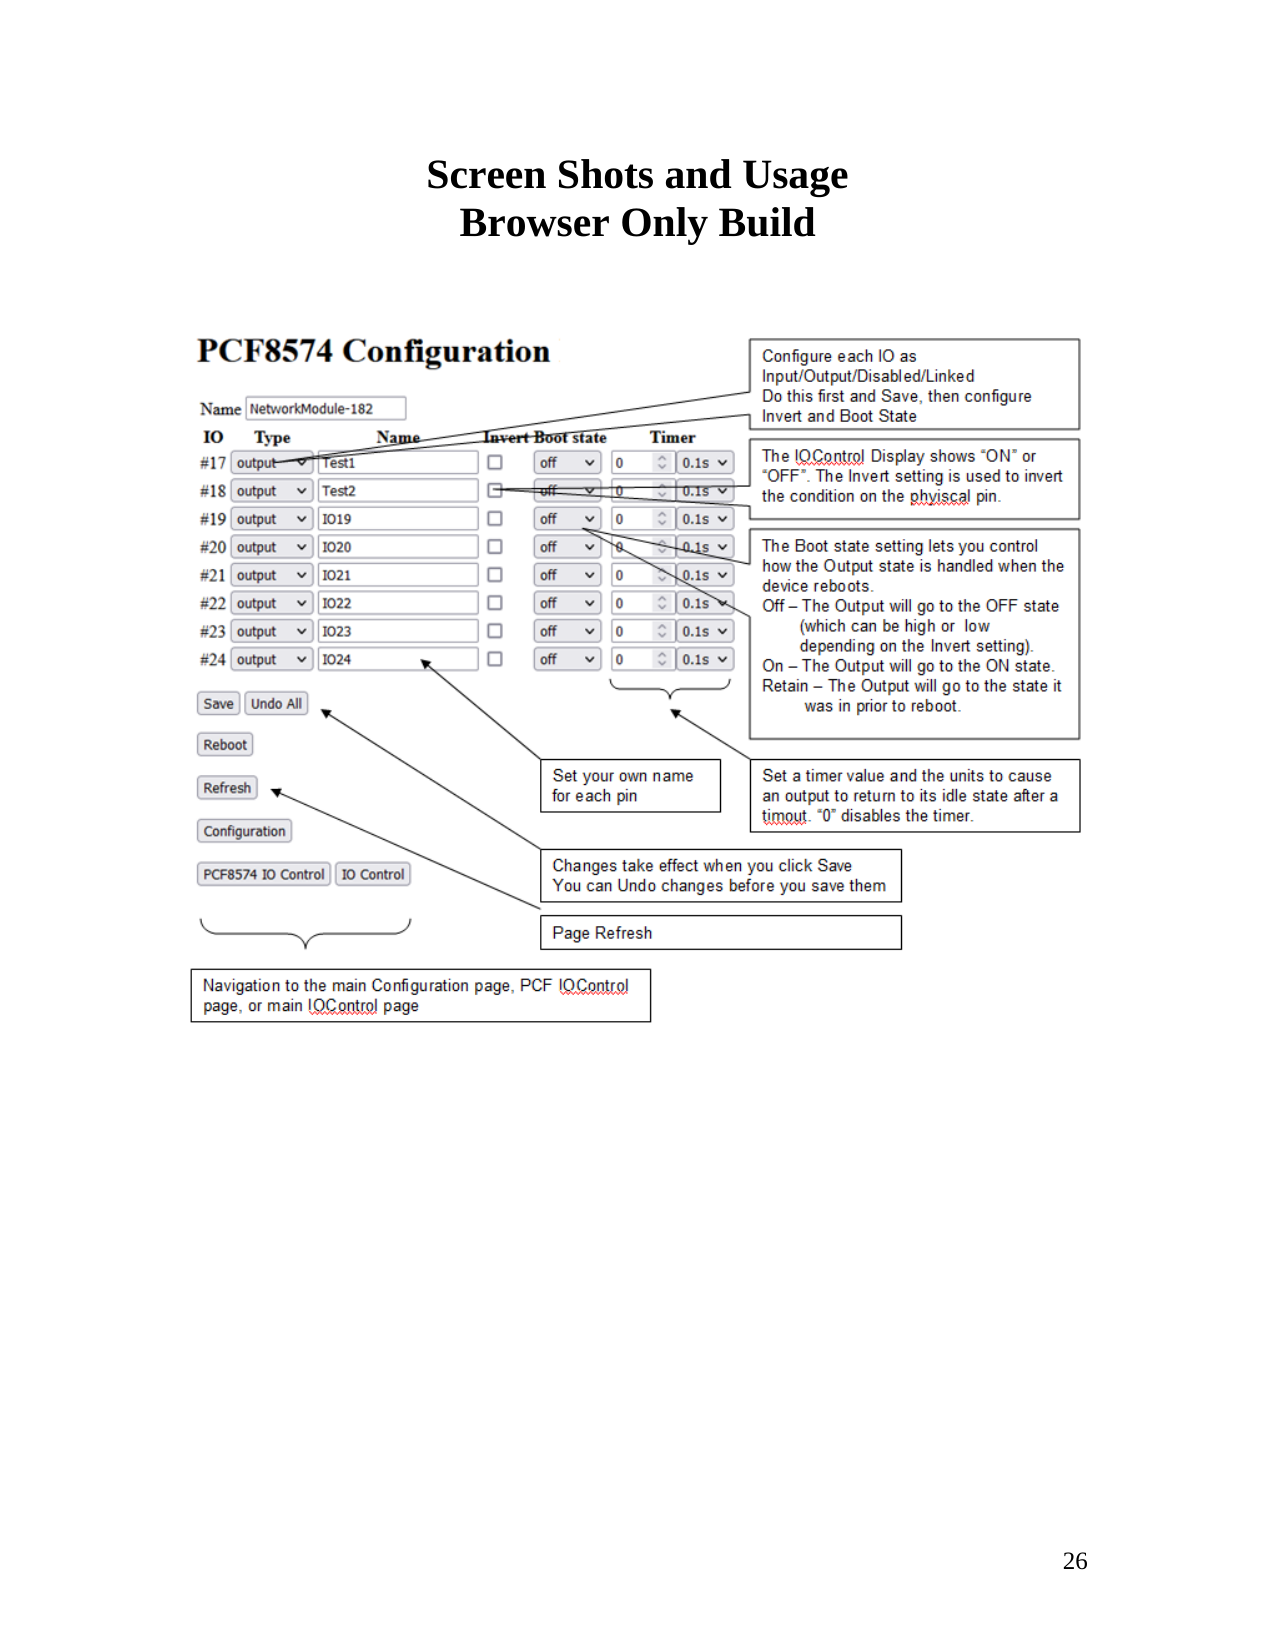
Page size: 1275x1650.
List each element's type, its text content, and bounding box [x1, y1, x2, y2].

text Browser Only Build [187, 198, 1087, 246]
text Screen Shots and Usage [187, 150, 1087, 198]
picture [187, 322, 1087, 1030]
